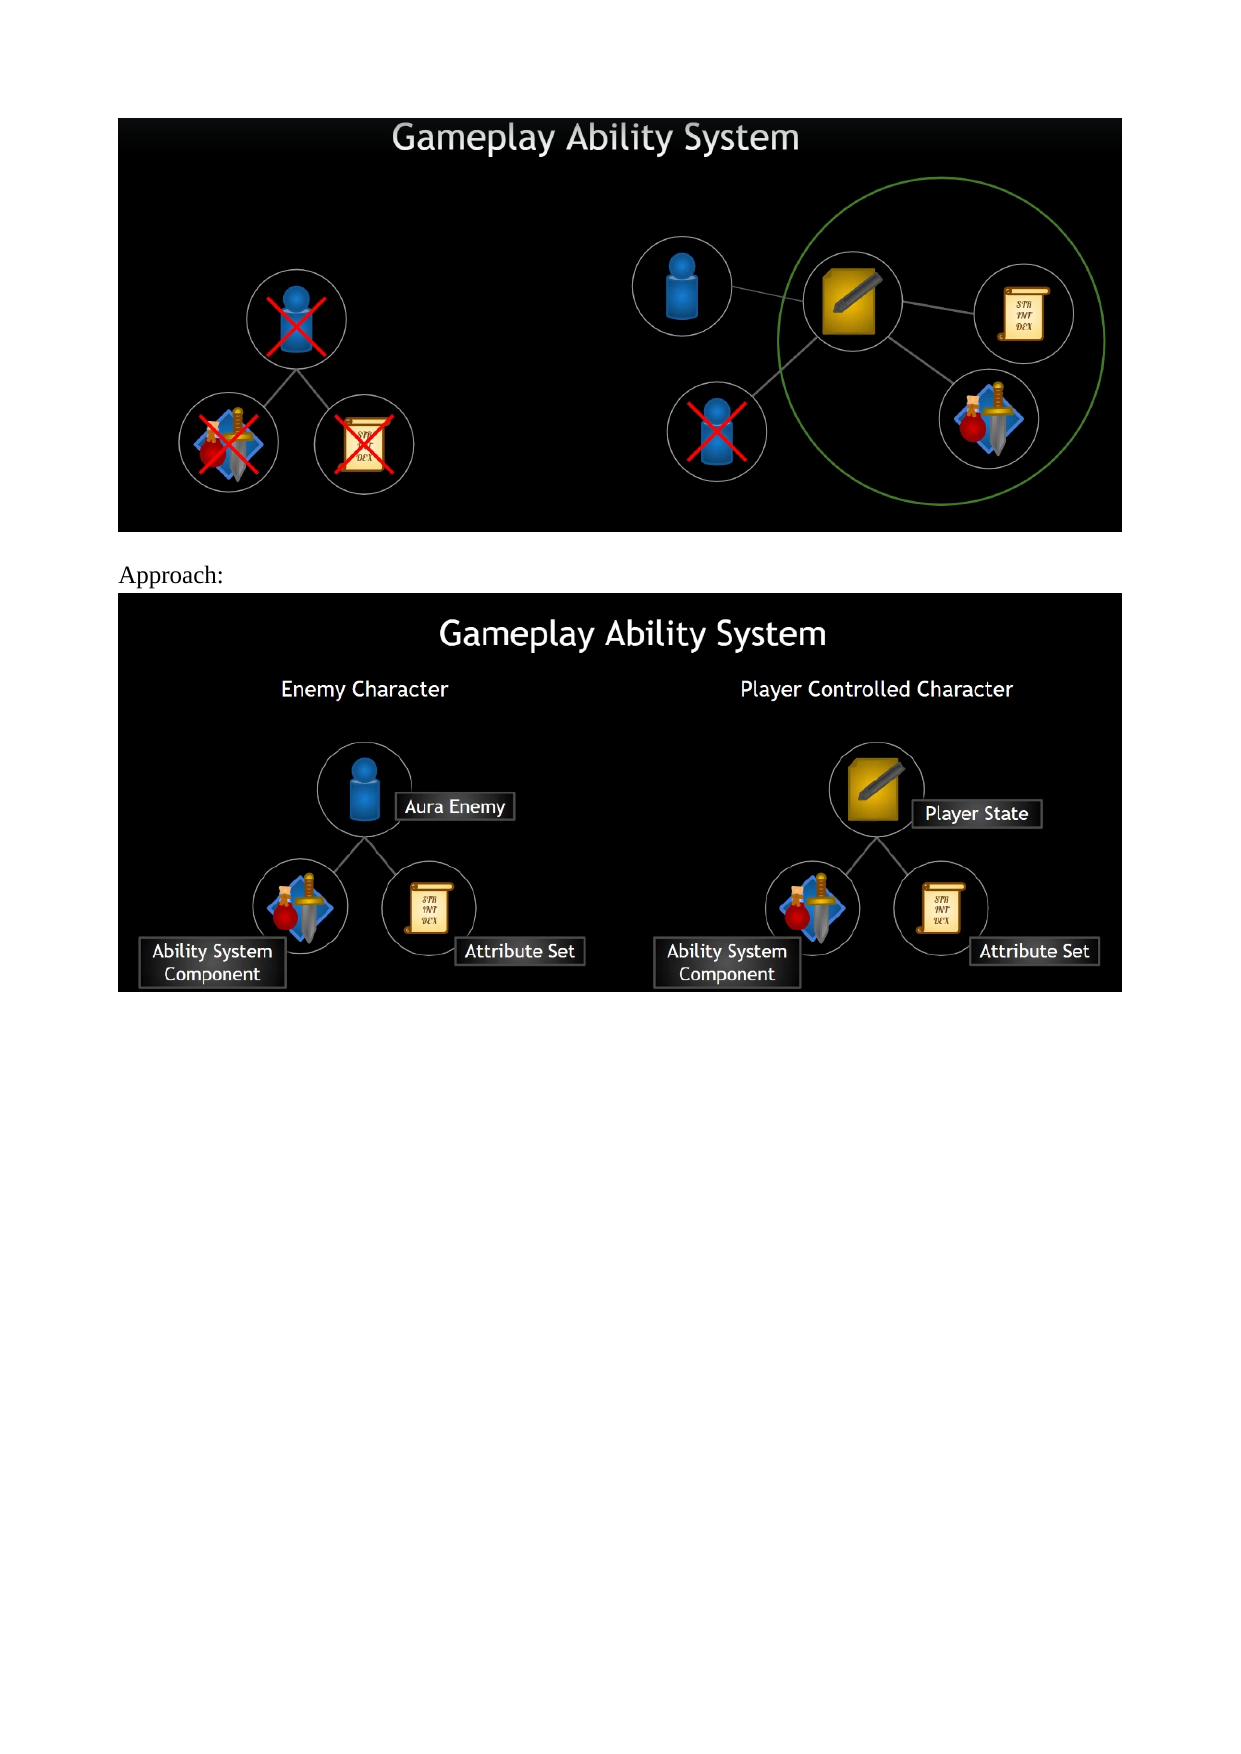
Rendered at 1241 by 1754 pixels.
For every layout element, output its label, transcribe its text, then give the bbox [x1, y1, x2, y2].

text [118, 992, 1122, 1021]
picture [118, 593, 1122, 992]
picture [118, 118, 1122, 532]
text Approach: [118, 560, 1122, 593]
